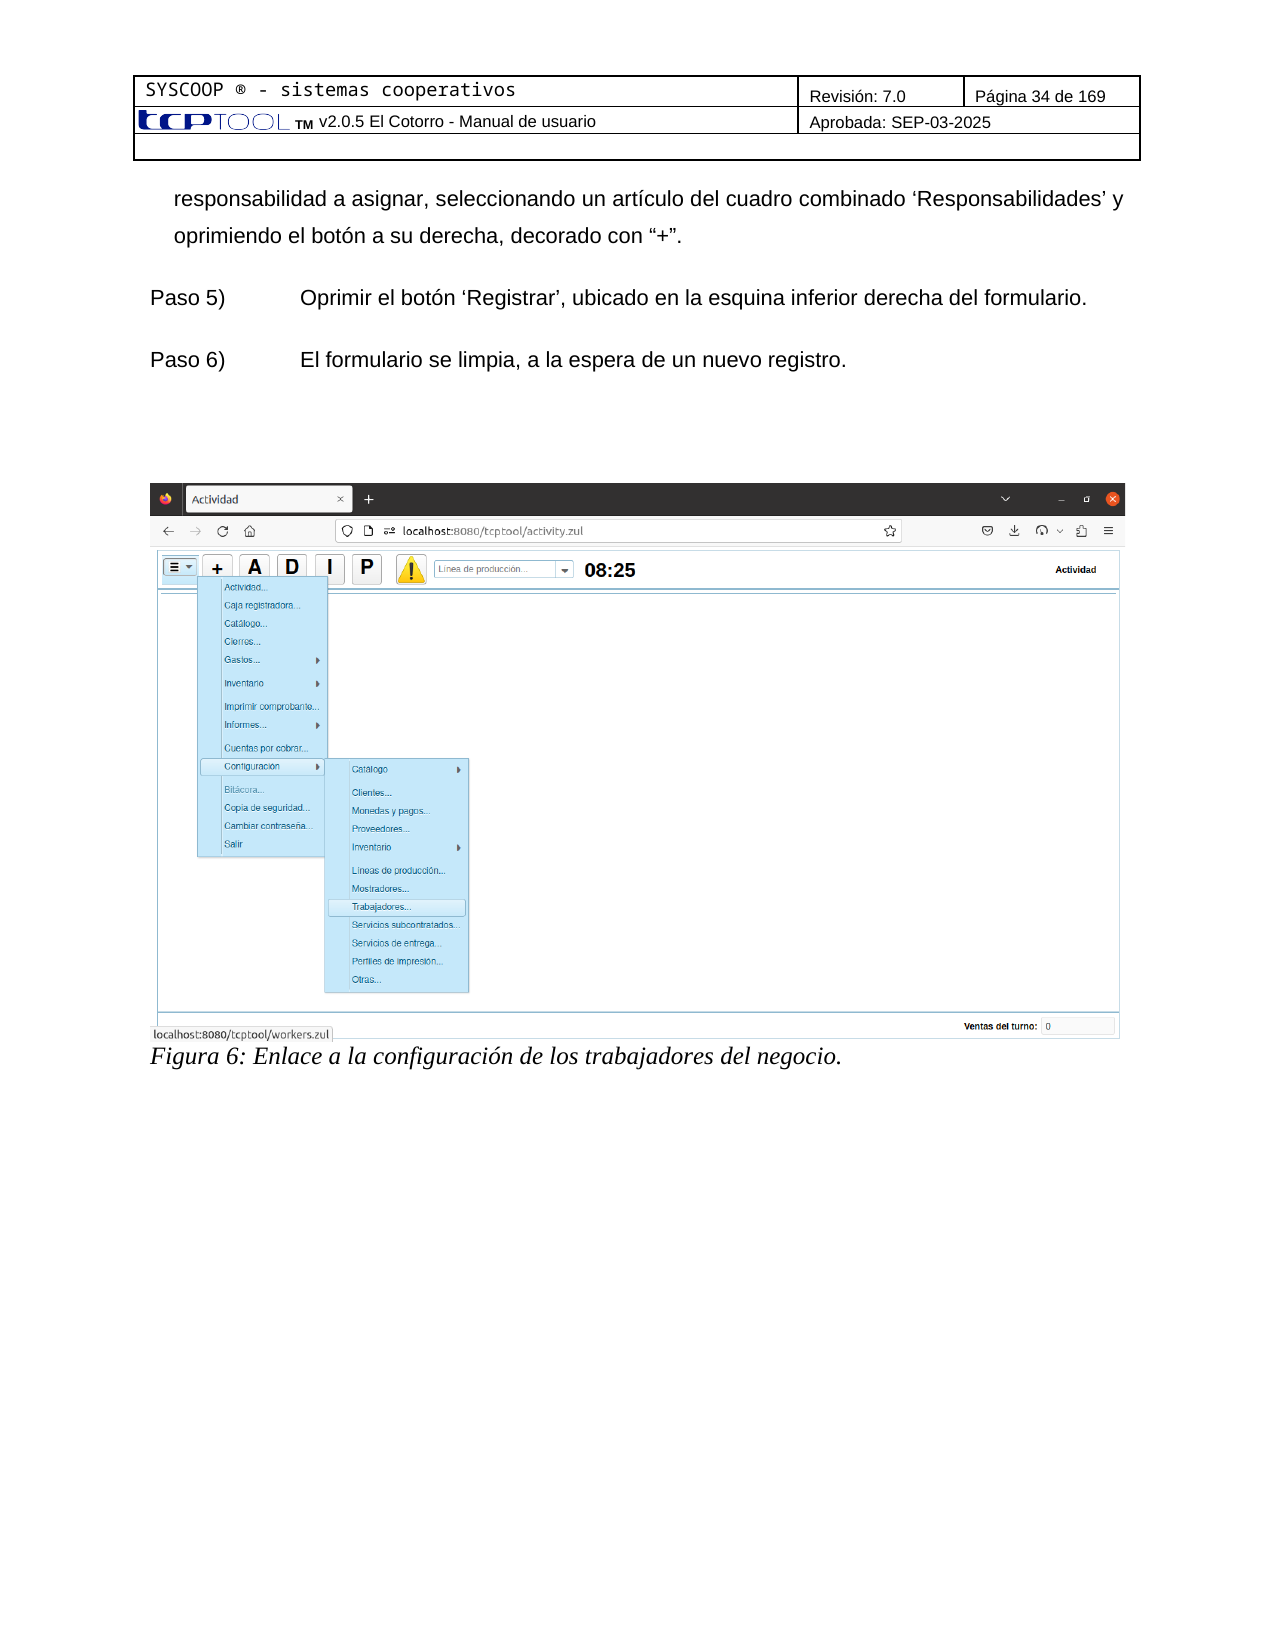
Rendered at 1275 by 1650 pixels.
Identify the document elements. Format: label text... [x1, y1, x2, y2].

list Oprimir el botón ‘Registrar’, ubicado en la esquina inferior derecha del formulario. [150, 285, 1125, 310]
picture [138, 110, 290, 130]
list El formulario se limpia, a la espera de un nuevo registro. [150, 347, 1125, 372]
text Figura 6: Enlace a la configuración de los trabajadores del negocio. [150, 1042, 1125, 1070]
picture [150, 483, 1125, 1042]
list responsabilidad a asignar, seleccionando un artículo del cuadro combinado ‘Responsabilidades’ y oprimiendo el botón a su derecha, decorado con “+”. [150, 186, 1125, 249]
